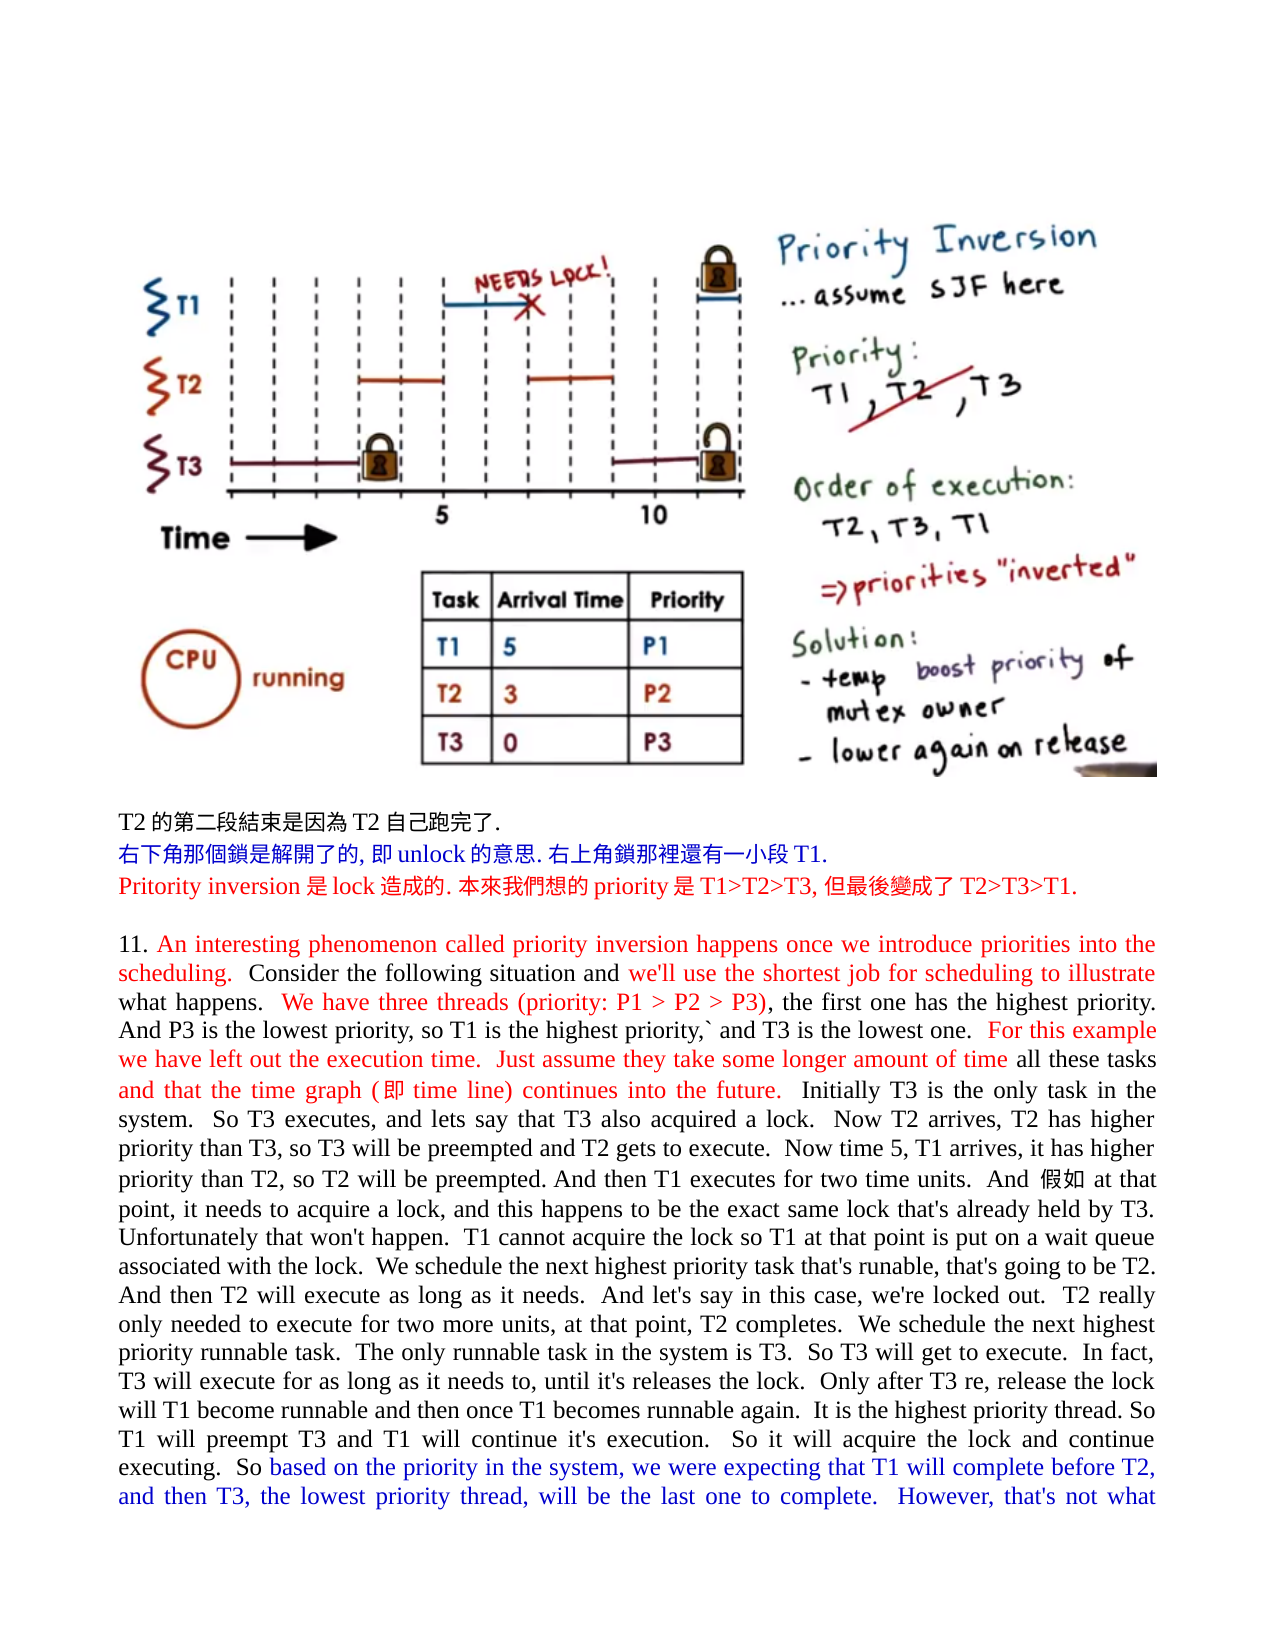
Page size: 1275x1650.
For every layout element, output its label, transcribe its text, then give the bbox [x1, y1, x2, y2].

text 右下角那個鎖是解開了的, 即unlock的意思. 右上角鎖那裡還有一小段T1. [118, 837, 1157, 869]
text Pritority inversion是lock造成的. 本來我們想的priority是T1>T2>T3, 但最後變成了T2>T3>T1. [118, 869, 1157, 900]
text T2的第二段結束是因為T2自己跑完了. [118, 805, 1157, 837]
text 11. An interesting phenomenon called priority inversion happens once we introduce priorities into the scheduling. Consider the following situation and we'll use the shortest job for scheduling to illustrate what happens. We have three threads (priority: P1 > P2 > P3), the first one has the highest priority. And P3 is the lowest priority, so T1 is the highest priority,` and T3 is the lowest one. For this example we have left out the execution time. Just assume they take some longer amount of time all these tasks and that the time graph (即time line) continues into the future. Initially T3 is the only task in the system. So T3 executes, and lets say that T3 also acquired a lock. Now T2 arrives, T2 has higher priority than T3, so T3 will be preempted and T2 gets to execute. Now time 5, T1 arrives, it has higher priority than T2, so T2 will be preempted. And then T1 executes for two time units. And 假如 at that point, it needs to acquire a lock, and this happens to be the exact same lock that's already held by T3. Unfortunately that won't happen. T1 cannot acquire the lock so T1 at that point is put on a wait queue associated with the lock. We schedule the next highest priority task that's runable, that's going to be T2. And then T2 will execute as long as it needs. And let's say in this case, we're locked out. T2 really only needed to execute for two more units, at that point, T2 completes. We schedule the next highest priority runnable task. The only runnable task in the system is T3. So T3 will get to execute. In fact, T3 will execute for as long as it needs to, until it's releases the lock. Only after T3 re, release the lock will T1 become runnable and then once T1 becomes runnable again. It is the highest priority thread. So T1 will preempt T3 and T1 will continue it's execution. So it will acquire the lock and continue executing. So based on the priority in the system, we were expecting that T1 will complete before T2, and then T3, the lowest priority thread, will be the last one to complete. However, that's not what [118, 929, 1157, 1510]
picture [118, 204, 1157, 777]
